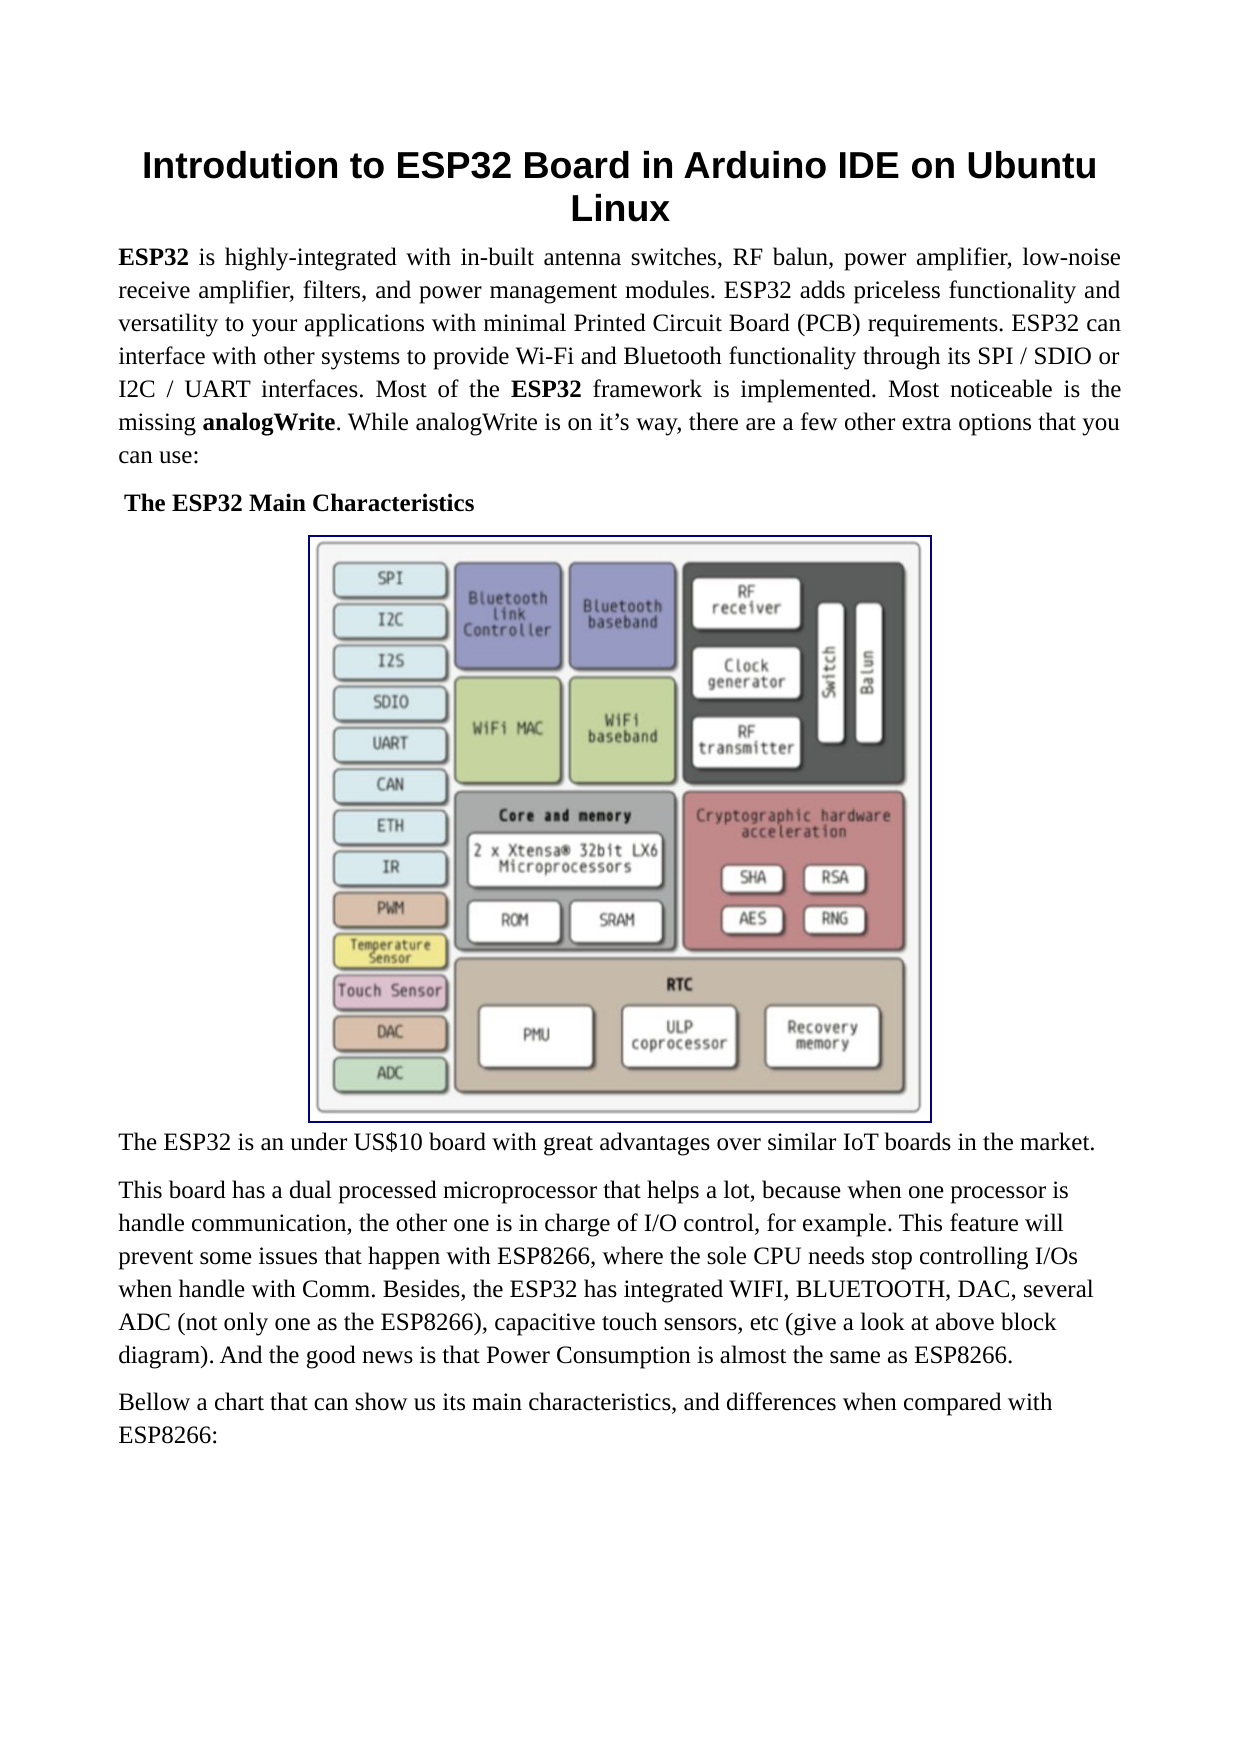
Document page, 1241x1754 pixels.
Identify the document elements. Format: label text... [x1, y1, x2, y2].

picture [310, 537, 930, 1121]
text The ESP32 is an under US$10 board with great advantages over similar IoT boards in the market. [118, 1127, 1122, 1156]
subtitle Introdution to ESP32 Board in Arduino IDE on Ubuntu Linux [118, 143, 1122, 229]
text This board has a dual processed microprocessor that helps a lot, because when one processor is handle communication, the other one is in charge of I/O control, for example. This feature will prevent some issues that happen with ESP8266, where the sole CPU needs stop controlling I/Os when handle with Comm. Besides, the ESP32 has integrated WIFI, BLUETOOTH, DAC, several ADC (not only one as the ESP8266), capacitive touch sensors, etc (give a look at above block diagram). And the good news is that Power Consumption is almost the same as ESP8266. [118, 1175, 1122, 1368]
text ESP32 is highly-integrated with in-built antenna switches, RF balun, power amplifier, low-noise receive amplifier, filters, and power management modules. ESP32 adds priceless functionality and versatility to your applications with minimal Printed Circuit Board (PCB) requirements. ESP32 can interface with other systems to provide Wi-Fi and Bluetooth functionality through its SPI / SDIO or I2C / UART interfaces. Most of the ESP32 framework is implemented. Most noticeable is the missing analogWrite. While analogWrite is on it’s way, there are a few other extra options that you can use: [118, 242, 1122, 469]
text The ESP32 Main Characteristics [118, 488, 1122, 516]
text Bellow a chart that can show us its main characteristics, and differences when compared with ESP8266: [118, 1387, 1122, 1449]
